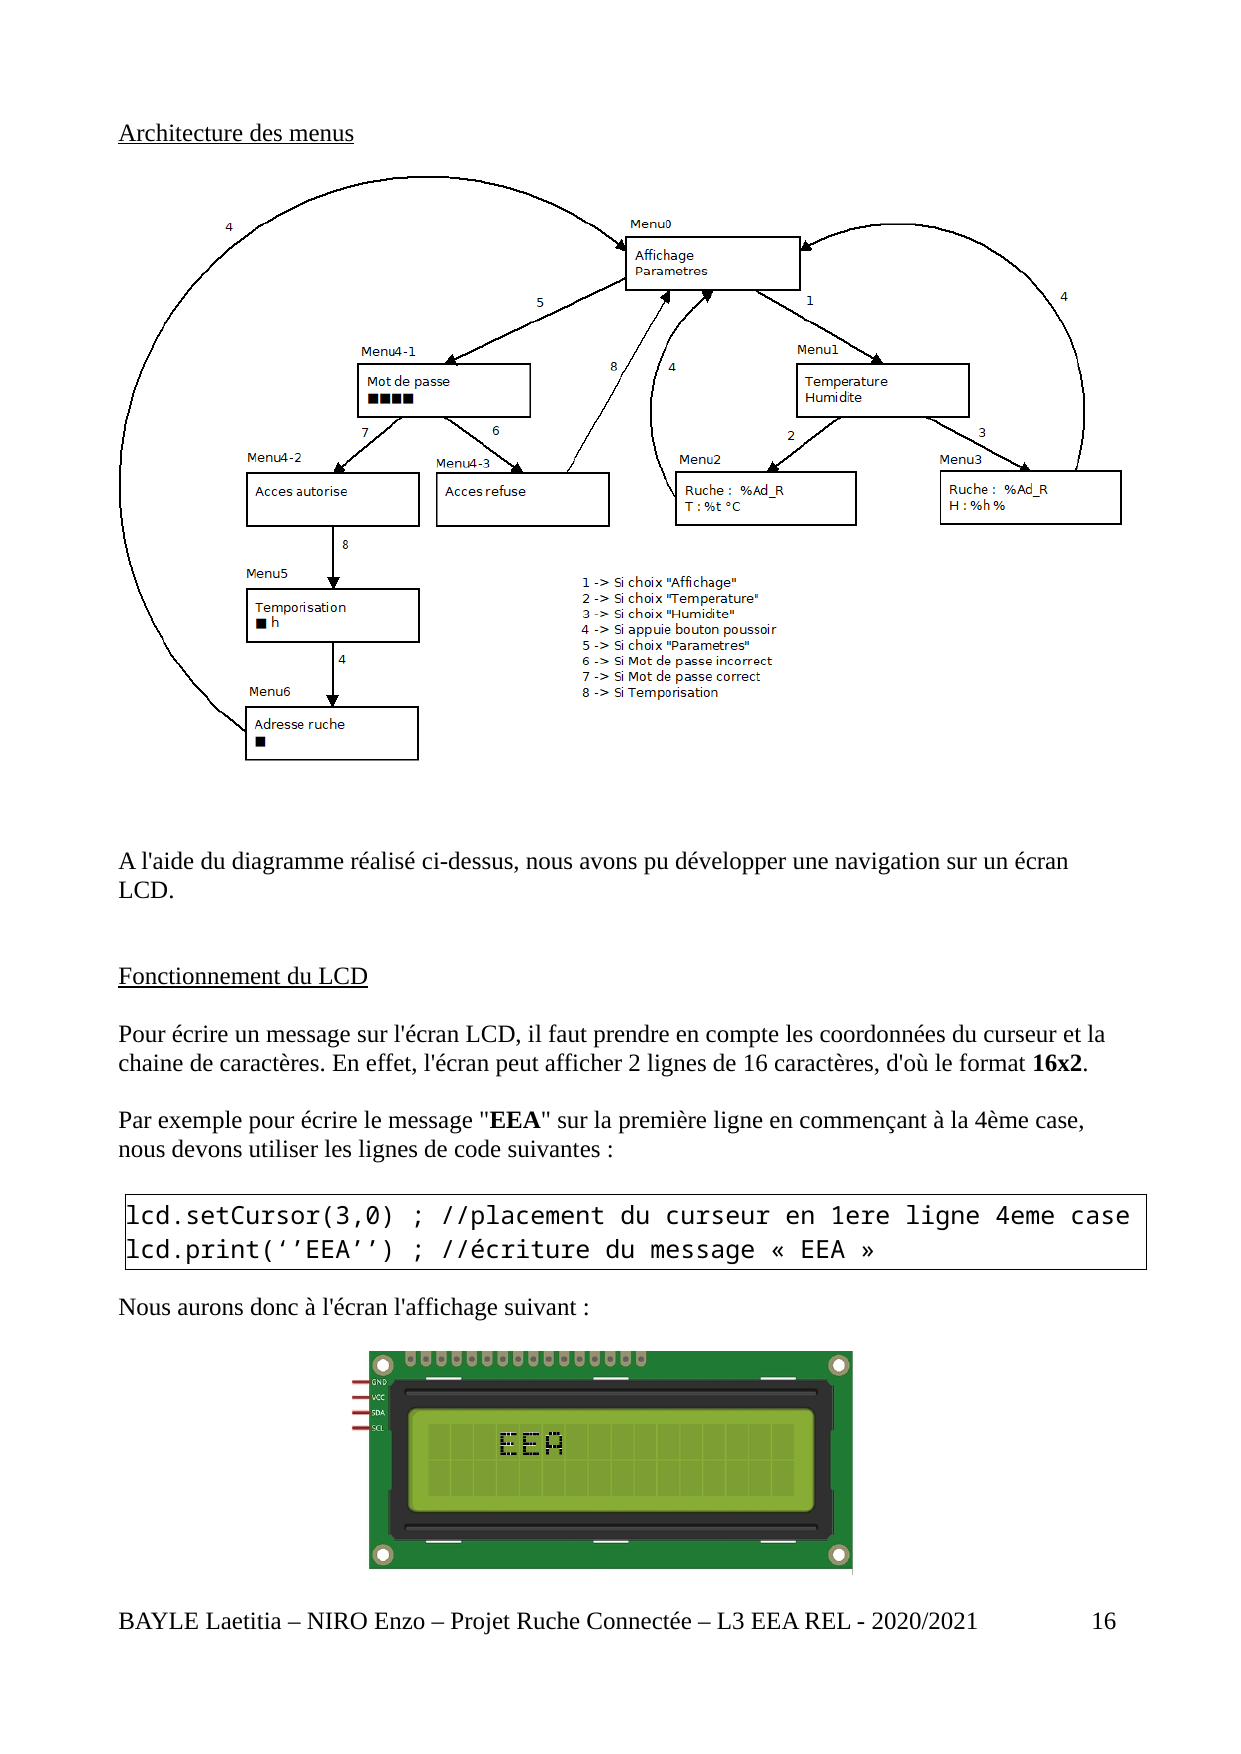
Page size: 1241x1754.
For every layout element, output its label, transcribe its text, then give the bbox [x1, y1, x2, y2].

text Nous aurons donc à l'écran l'affichage suivant : [118, 1292, 1122, 1321]
text Pour écrire un message sur l'écran LCD, il faut prendre en compte les coordonnées du curseur et la chaine de caractères. En effet, l'écran peut afficher 2 lignes de 16 caractères, d'où le format 16x2. [118, 1019, 1122, 1076]
text Fonctionnement du LCD [118, 961, 1122, 990]
text Architecture des menus [118, 118, 1122, 147]
picture [118, 175, 1123, 761]
picture [351, 1351, 853, 1575]
text Par exemple pour écrire le message "EEA" sur la première ligne en commençant à la 4ème case, nous devons utiliser les lignes de code suivantes : [118, 1105, 1122, 1163]
text A l'aide du diagramme réalisé ci-dessus, nous avons pu développer une navigation sur un écran LCD. [118, 846, 1122, 904]
